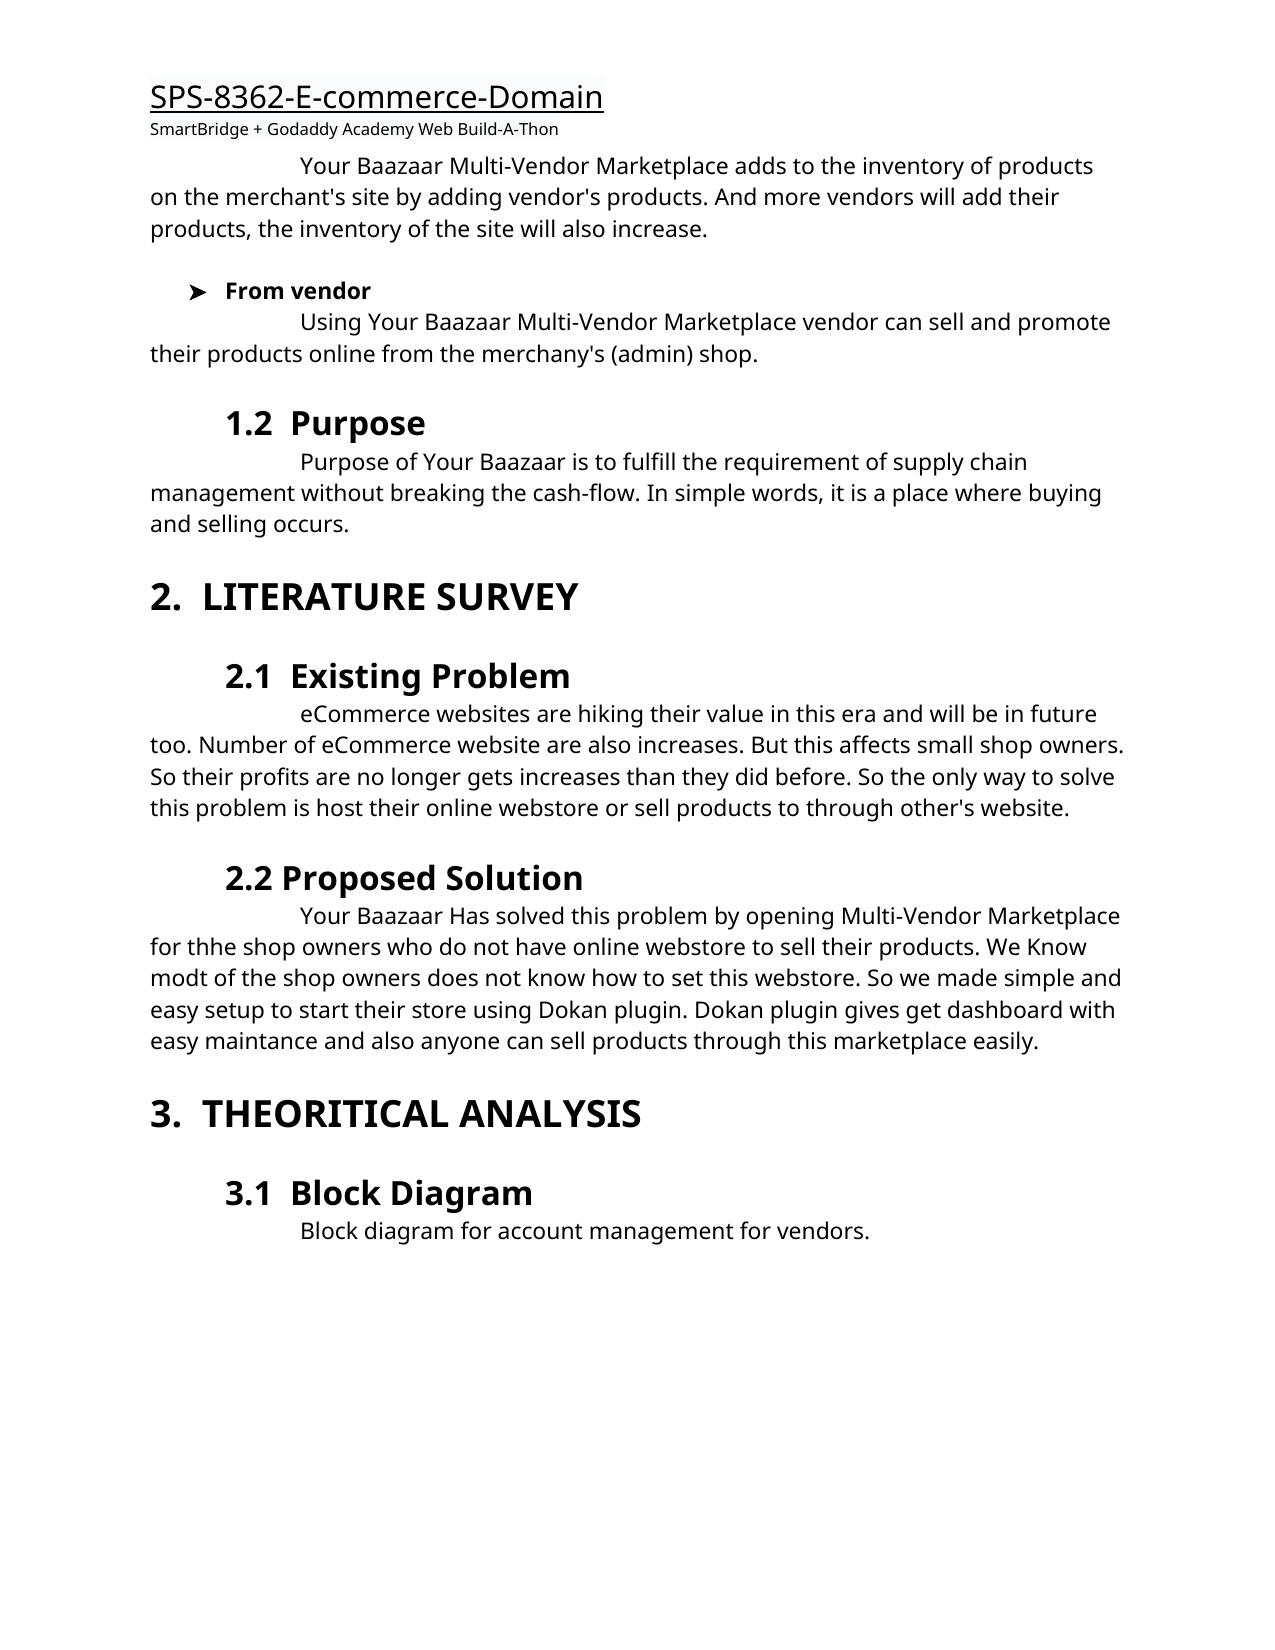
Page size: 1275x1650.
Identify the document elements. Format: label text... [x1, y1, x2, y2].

text eCommerce websites are hiking their value in this era and will be in future too. Number of eCommerce website are also increases. But this affects small shop owners. So their profits are no longer gets increases than they did before. So the only way to solve this problem is host their online webstore or sell products to through other's website. [150, 698, 1125, 823]
list From vendor [187, 275, 1125, 306]
text 2.1 Existing Problem [150, 653, 1125, 698]
text 1.2 Purpose [150, 400, 1125, 445]
text 3.1 Block Diagram [150, 1169, 1125, 1215]
text 2.2 Proposed Solution [150, 854, 1125, 900]
text Your Baazaar Multi-Vendor Marketplace adds to the inventory of products on the merchant's site by adding vendor's products. And more vendors will add their products, the inventory of the site will also increase. [150, 150, 1125, 244]
text 2. LITERATURE SURVEY [150, 570, 1125, 621]
text Your Baazaar Has solved this problem by opening Multi-Vendor Marketplace for thhe shop owners who do not have online webstore to sell their products. We Know modt of the shop owners does not know how to set this webstore. So we made simple and easy setup to start their store using Dokan plugin. Dokan plugin gives get dashboard with easy maintance and also anyone can sell products through this marketplace easily. [150, 900, 1125, 1056]
text Block diagram for account management for vendors. [150, 1215, 1125, 1246]
text 3. THEORITICAL ANALYSIS [150, 1087, 1125, 1138]
text Purpose of Your Baazaar is to fulfill the requirement of supply chain management without breaking the cash-flow. In simple words, it is a place where buying and selling occurs. [150, 445, 1125, 539]
text Using Your Baazaar Multi-Vendor Marketplace vendor can sell and promote their products online from the merchany's (admin) shop. [150, 306, 1125, 369]
